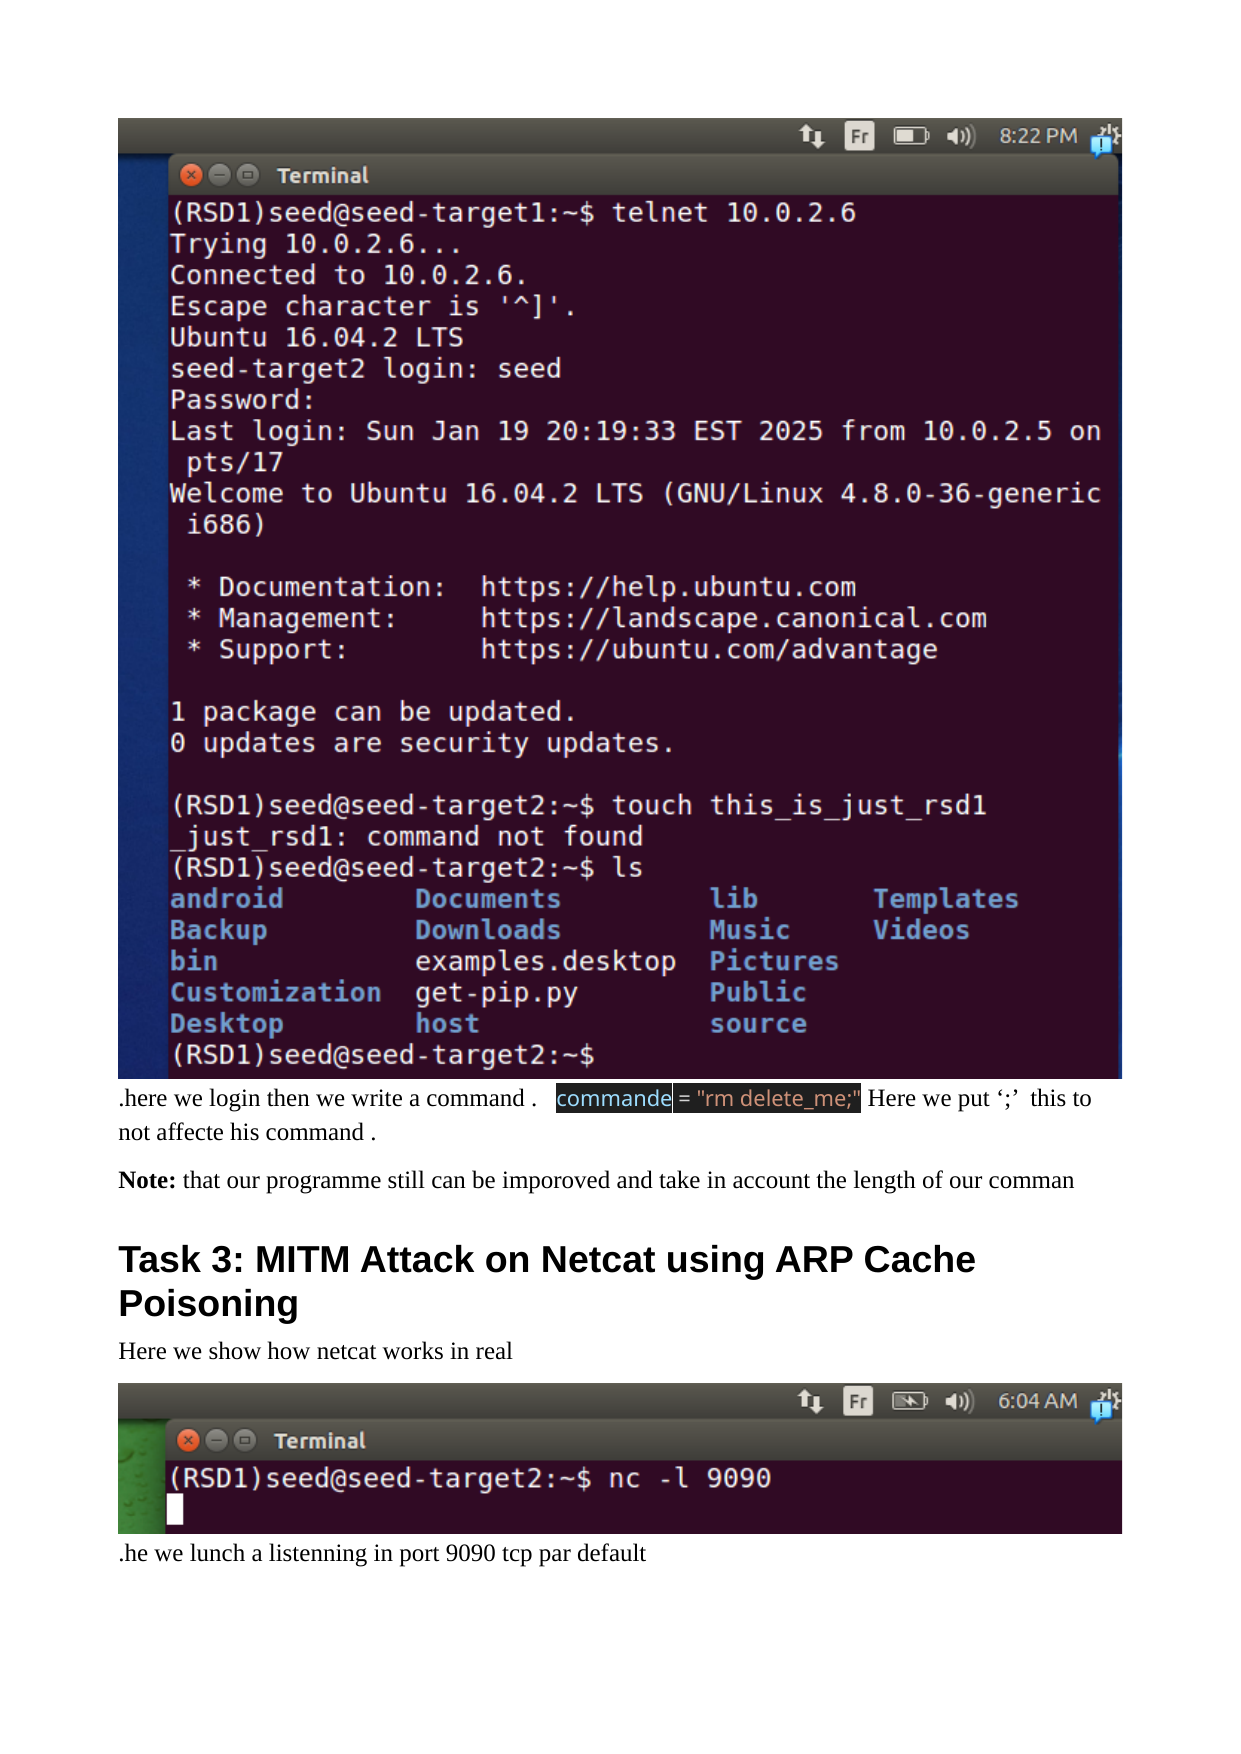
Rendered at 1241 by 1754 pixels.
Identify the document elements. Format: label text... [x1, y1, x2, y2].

picture [118, 1383, 1123, 1534]
subtitle Task 3: MITM Attack on Netcat using ARP Cache Poisoning [118, 1238, 1122, 1324]
text .he we lunch a listenning in port 9090 tcp par default [118, 1534, 1122, 1567]
text .here we login then we write a command . commande = "rm delete_me;" Here we put ‘;’ this to not affecte his command . [118, 1079, 1122, 1146]
text Note: that our programme still can be imporoved and take in account the length of our comman [118, 1165, 1122, 1194]
picture [118, 118, 1123, 1079]
text Here we show how netcat works in real [118, 1336, 1122, 1365]
